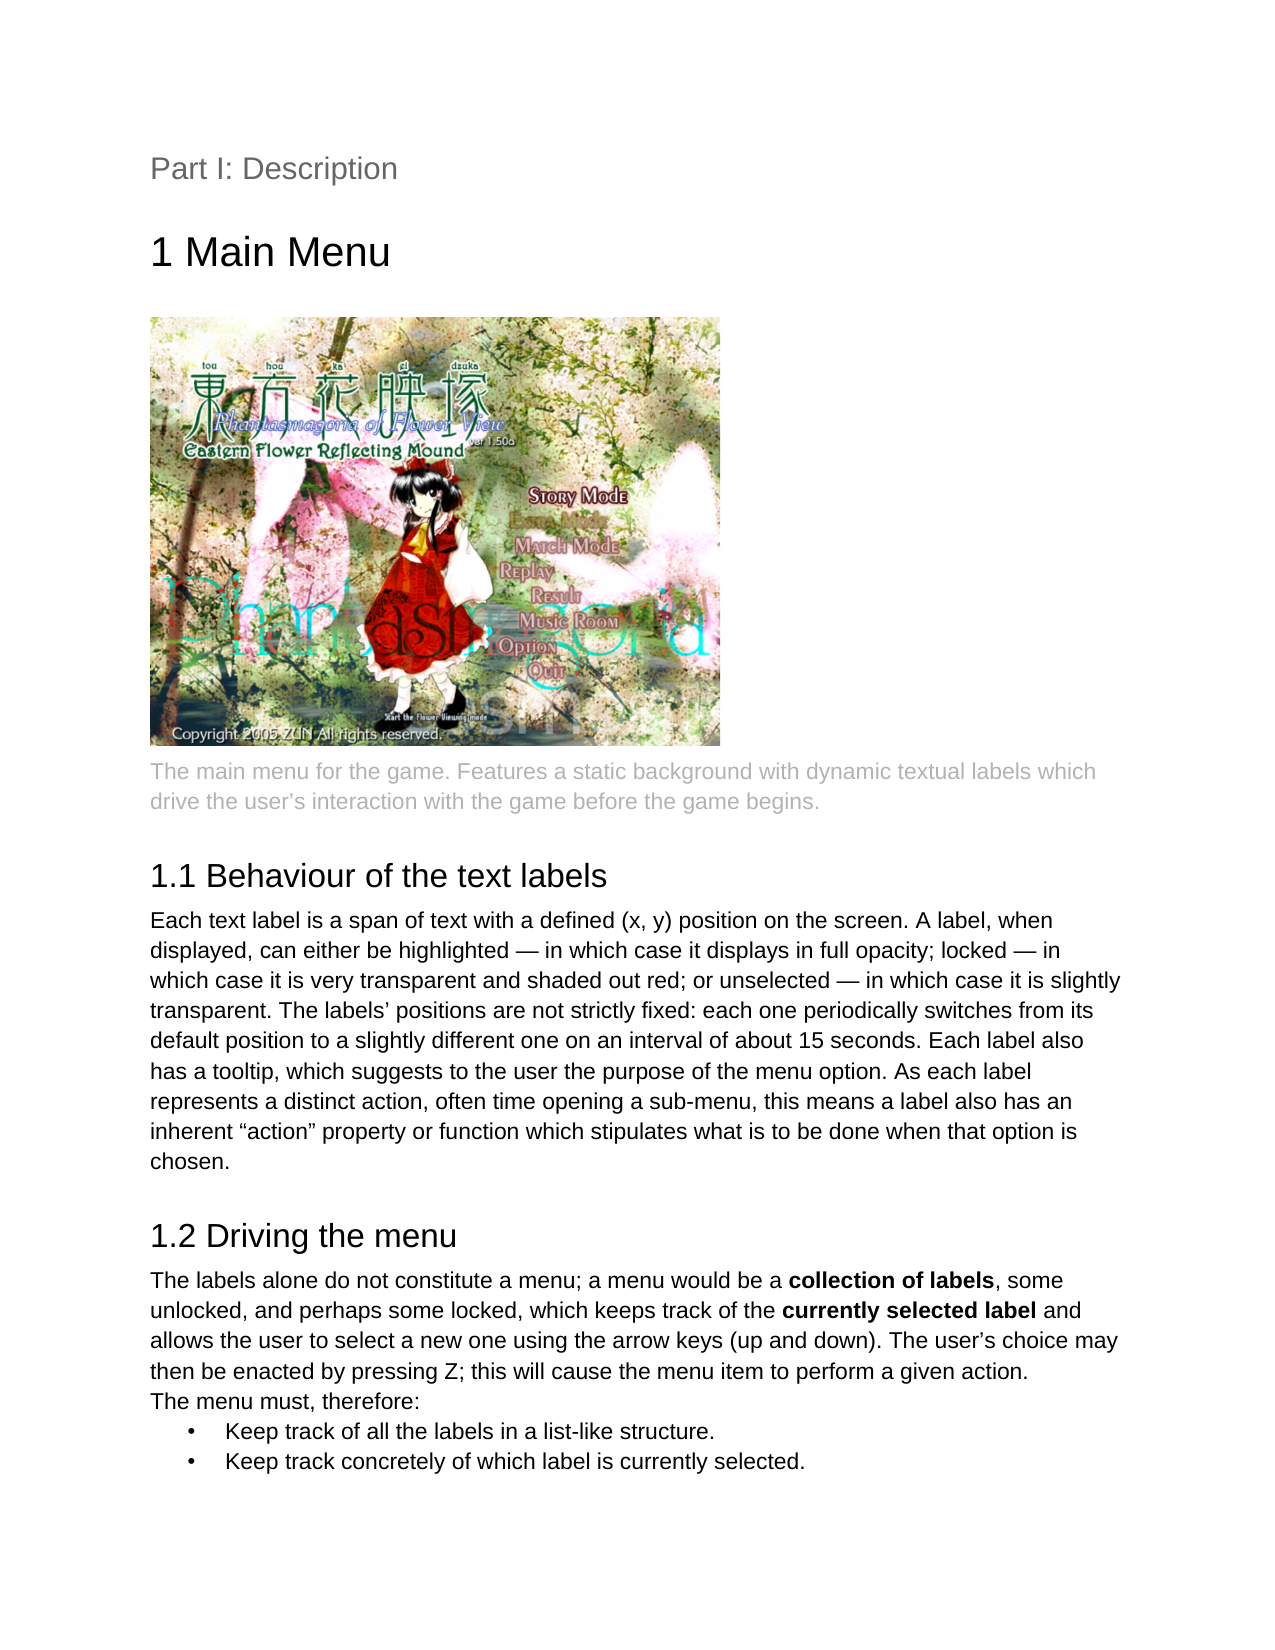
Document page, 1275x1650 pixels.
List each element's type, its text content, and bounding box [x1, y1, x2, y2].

text The menu must, therefore: [150, 1388, 1125, 1414]
text The main menu for the game. Features a static background with dynamic textual labels which drive the user’s interaction with the game before the game begins. [150, 758, 1125, 814]
subtitle 1.2 Driving the menu [150, 1216, 1125, 1254]
list Keep track of all the labels in a list-like structure. [187, 1418, 1125, 1444]
list Keep track concretely of which label is currently selected. [187, 1448, 1125, 1474]
subtitle 1 Main Menu [150, 228, 1125, 276]
picture [150, 317, 721, 746]
subtitle Part I: Description [150, 150, 1125, 186]
text The labels alone do not constitute a menu; a menu would be a collection of labels, some unlocked, and perhaps some locked, which keeps track of the currently selected label and allows the user to select a new one using the arrow keys (up and down). The user’s choice may then be enacted by pressing Z; this will cause the menu item to perform a given action. [150, 1267, 1125, 1384]
text Each text label is a span of text with a defined (x, y) position on the screen. A label, when displayed, can either be highlighted — in which case it displays in full opacity; locked — in which case it is very transparent and shaded out red; or unselected — in which case it is slightly transparent. The labels’ positions are not strictly fixed: each one periodically switches from its default position to a slightly different one on an interval of about 15 seconds. Each label also has a tooltip, which suggests to the user the purpose of the menu option. As each label represents a distinct action, often time opening a sub-menu, this means a label also has an inherent “action” property or function which stipulates what is to be done when that option is chosen. [150, 907, 1125, 1175]
subtitle 1.1 Behaviour of the text labels [150, 856, 1125, 894]
